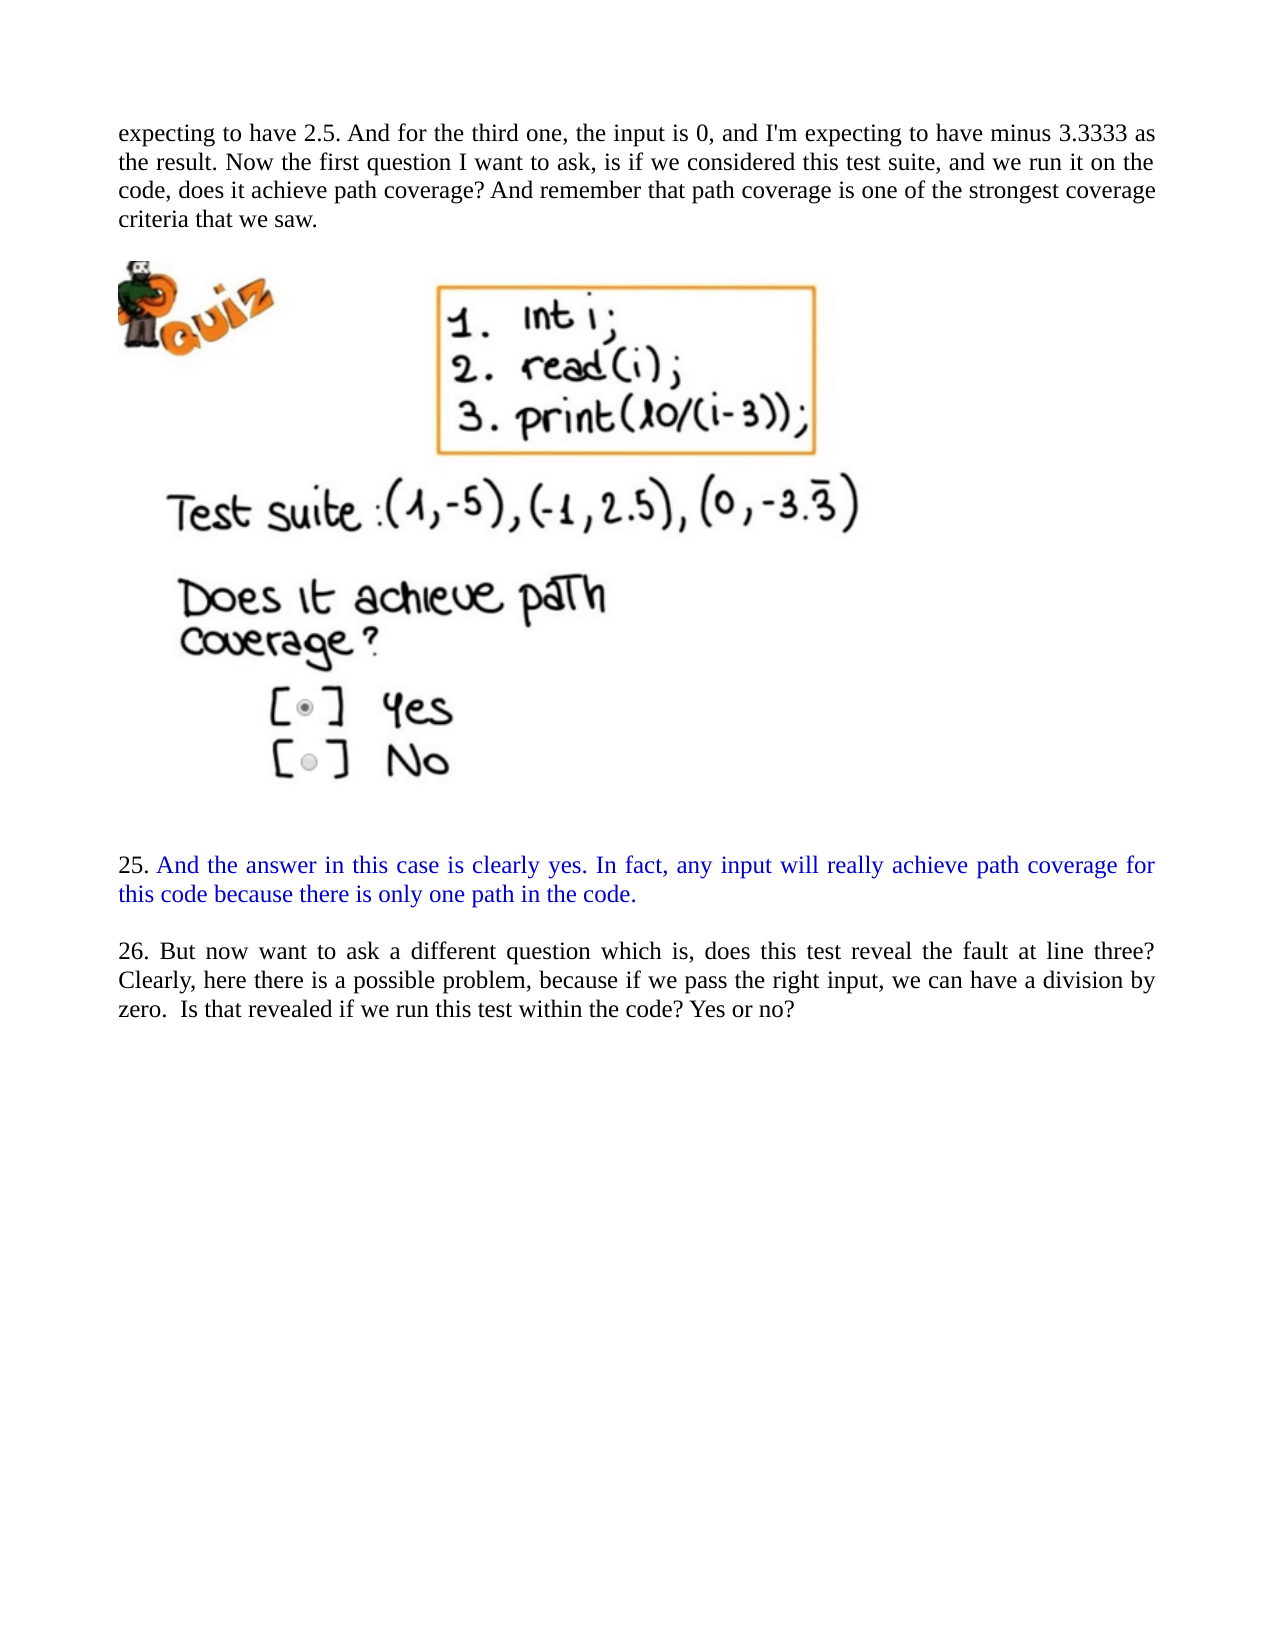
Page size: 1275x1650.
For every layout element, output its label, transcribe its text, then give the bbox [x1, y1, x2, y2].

text 26. But now want to ask a different question which is, does this test reveal the fault at line three? Clearly, here there is a possible problem, because if we pass the right input, we can have a division by zero. Is that revealed if we run this test within the code? Yes or no? [118, 936, 1157, 1022]
text 25. And the answer in this case is clearly yes. In fact, any input will really achieve path coverage for this code because there is only one path in the code. [118, 850, 1157, 907]
text expecting to have 2.5. And for the third one, the input is 0, and I'm expecting to have minus 3.3333 as the result. Now the first question I want to ask, is if we considered this test suite, and we run it on the code, does it achieve path coverage? And remember that path coverage is one of the strongest coverage criteria that we saw. [118, 118, 1157, 233]
picture [118, 261, 1157, 793]
